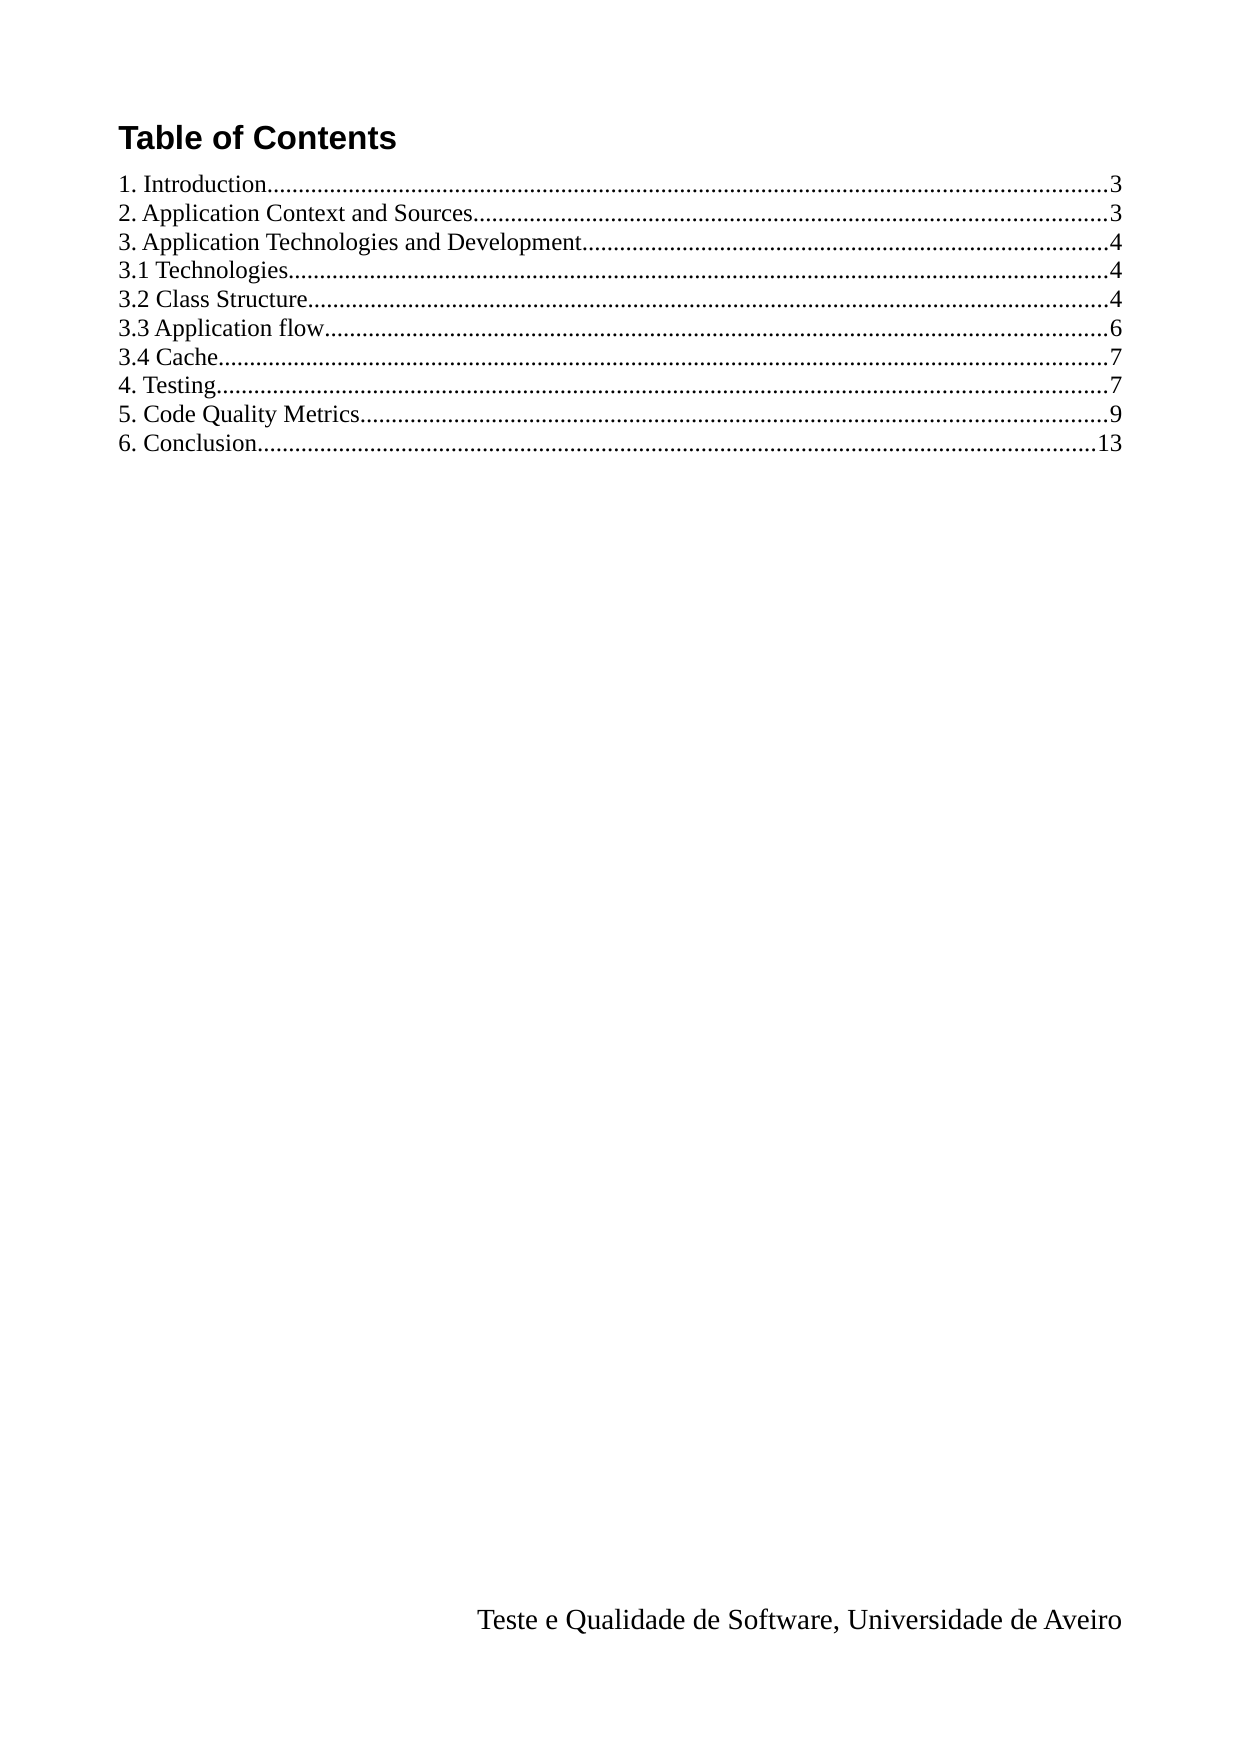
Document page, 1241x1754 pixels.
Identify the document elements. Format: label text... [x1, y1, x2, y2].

text 3. Application Technologies and Development 4 [118, 227, 1122, 255]
text 2. Application Context and Sources 3 [118, 198, 1122, 227]
text 4. Testing 7 [118, 370, 1122, 399]
text 1. Introduction 3 [118, 169, 1122, 198]
text 6. Conclusion 13 [118, 428, 1122, 457]
text 3.2 Class Structure 4 [118, 284, 1122, 313]
subtitle Table of Contents [118, 118, 1122, 157]
text 3.3 Application flow 6 [118, 313, 1122, 342]
text 3.1 Technologies 4 [118, 255, 1122, 284]
text 5. Code Quality Metrics 9 [118, 399, 1122, 428]
text 3.4 Cache 7 [118, 342, 1122, 370]
